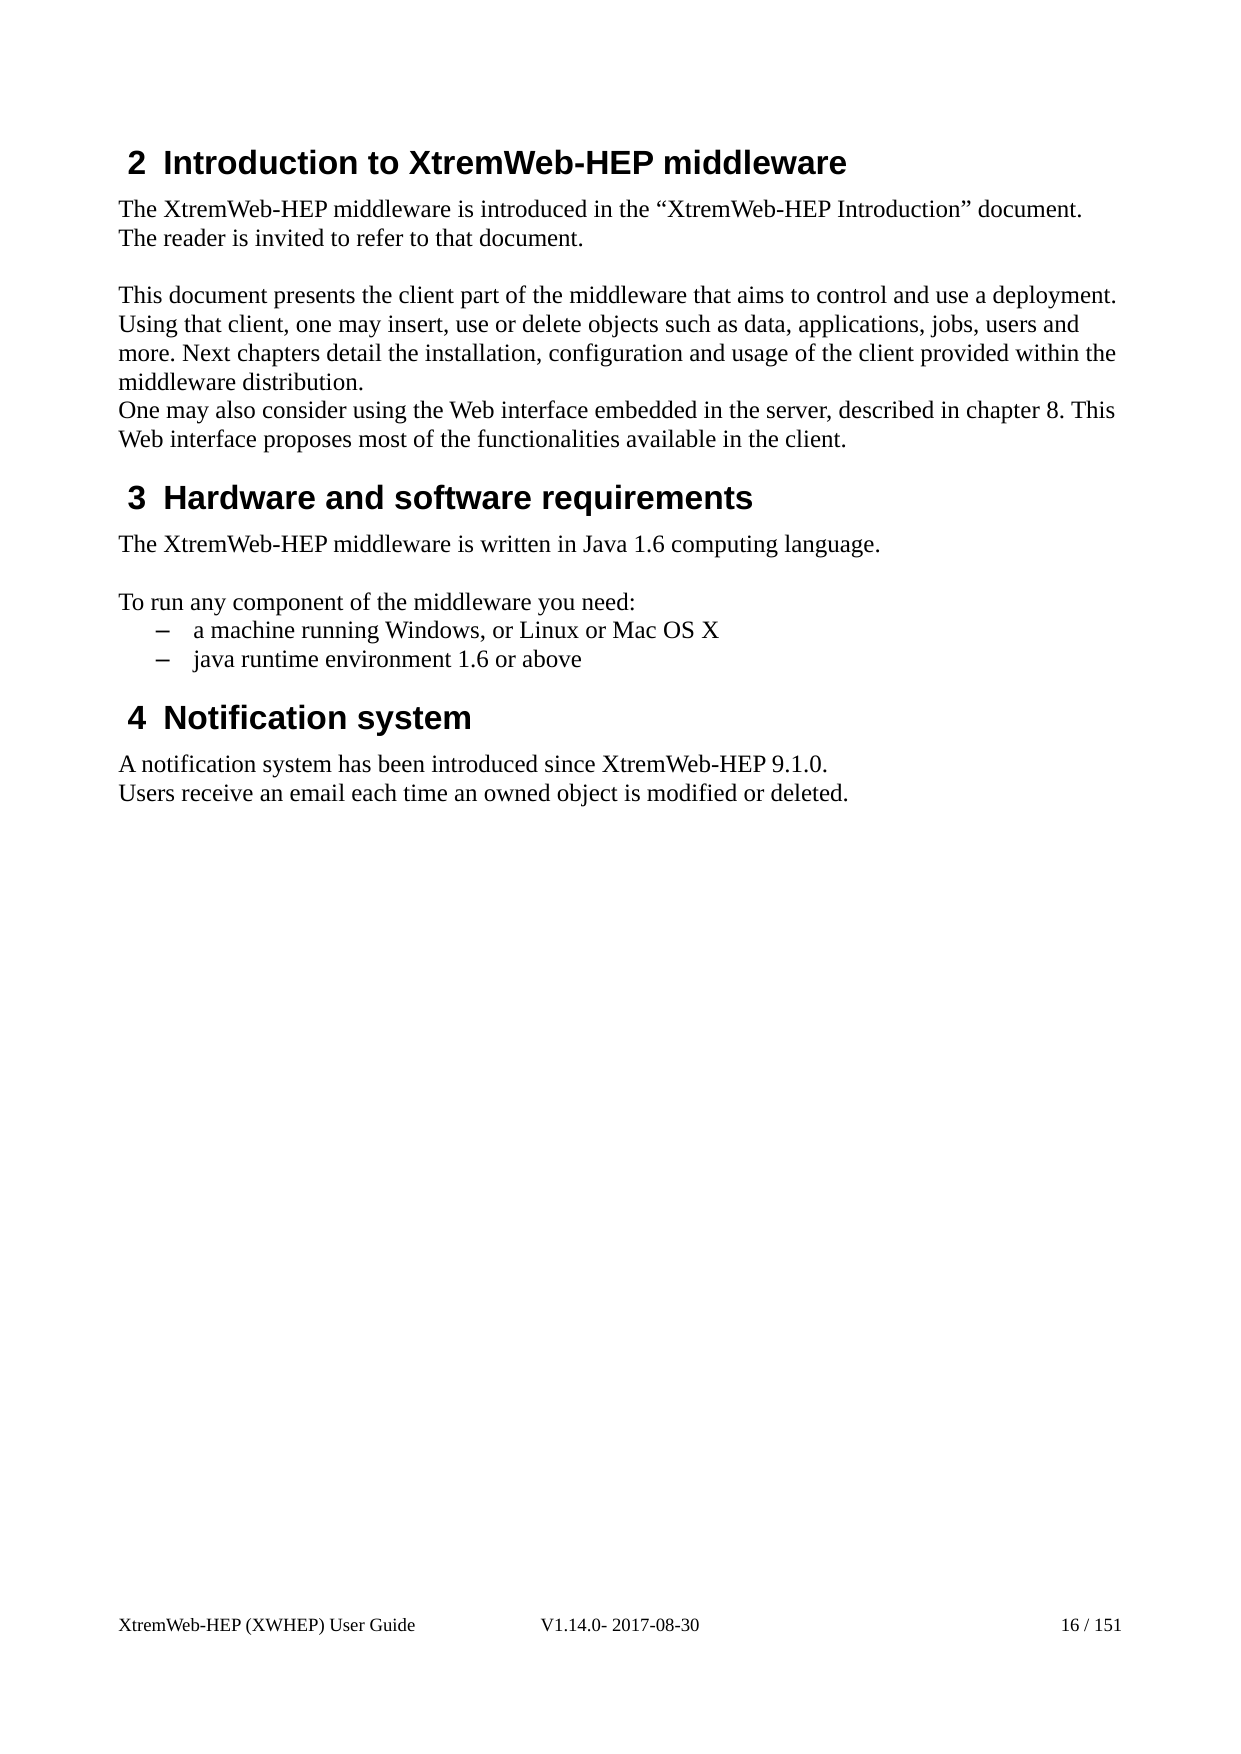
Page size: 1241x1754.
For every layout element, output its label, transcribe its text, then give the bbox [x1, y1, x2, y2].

text To run any component of the middleware you need: [118, 587, 1122, 615]
subtitle Introduction to XtremWeb-HEP middleware [118, 143, 1122, 182]
text A notification system has been introduced since XtremWeb-HEP 9.1.0. [118, 749, 1122, 778]
text The XtremWeb-HEP middleware is written in Java 1.6 computing language. [118, 529, 1122, 558]
text This document presents the client part of the middleware that aims to control and use a deployment. Using that client, one may insert, use or delete objects such as data, applications, jobs, users and more. Next chapters detail the installation, configuration and usage of the client provided within the middleware distribution. [118, 281, 1122, 396]
subtitle Notification system [118, 698, 1122, 737]
text Users receive an email each time an owned object is modified or deleted. [118, 778, 1122, 807]
text One may also consider using the Web interface embedded in the server, described in chapter 8. This Web interface proposes most of the functionalities available in the client. [118, 396, 1122, 453]
subtitle Hardware and software requirements [118, 478, 1122, 517]
text The XtremWeb-HEP middleware is introduced in the “XtremWeb-HEP Introduction” document. The reader is invited to refer to that document. [118, 194, 1122, 252]
list a machine running Windows, or Linux or Mac OS X [156, 615, 1122, 644]
list java runtime environment 1.6 or above [156, 644, 1122, 673]
